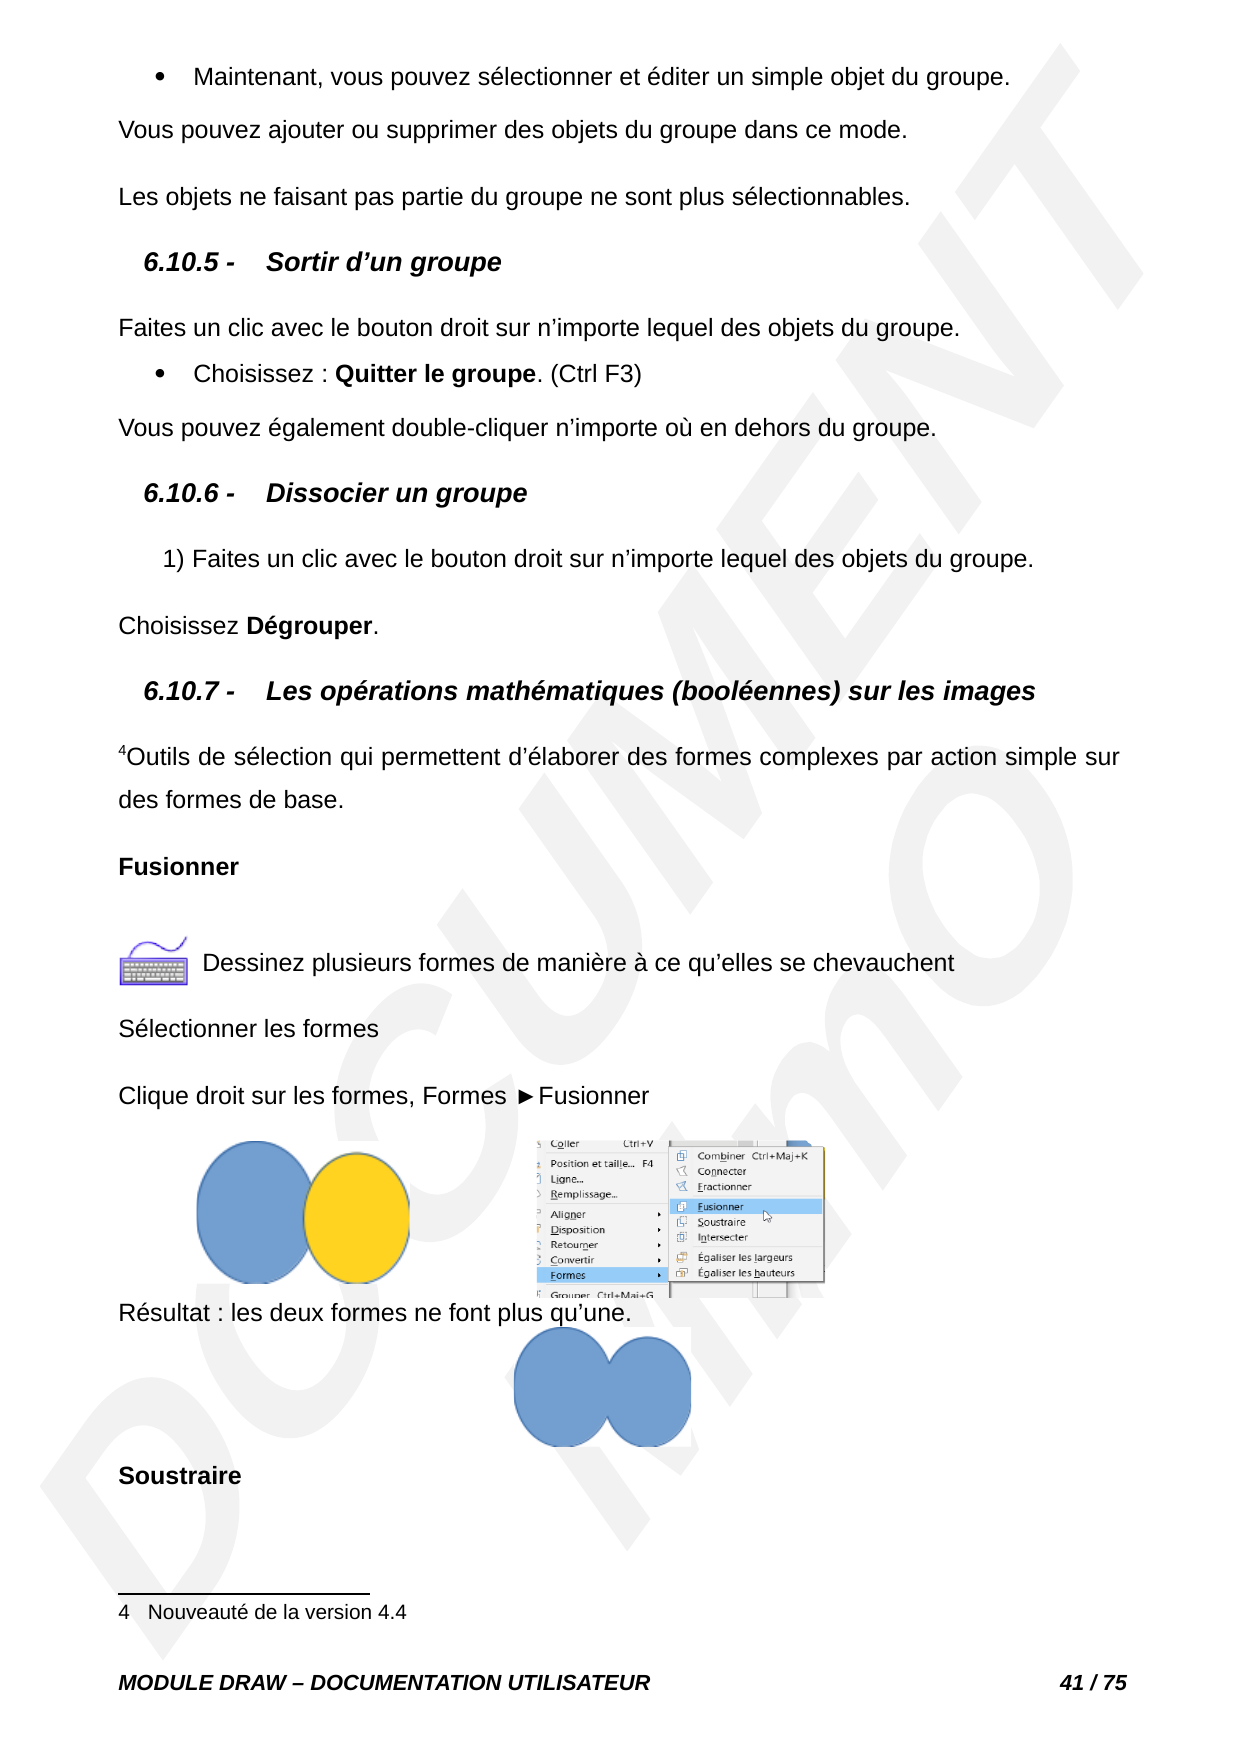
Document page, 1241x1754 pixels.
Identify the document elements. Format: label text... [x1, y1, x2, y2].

text Soustraire [118, 1365, 1122, 1489]
text Nouveauté de la version 4.4 [118, 1600, 1122, 1624]
picture [536, 1140, 826, 1298]
list Faites un clic avec le bouton droit sur n’importe lequel des objets du groupe. [162, 544, 1122, 573]
list Choisissez : Quitter le groupe. (Ctrl F3) [156, 356, 1122, 389]
text Vous pouvez ajouter ou supprimer des objets du groupe dans ce mode. [118, 115, 1122, 144]
subtitle Sortir d’un groupe [143, 246, 1122, 277]
picture [115, 925, 191, 1000]
text Clique droit sur les formes, Formes ►Fusionner [118, 1081, 1122, 1110]
subtitle Les opérations mathématiques (booléennes) sur les images [143, 675, 1122, 706]
text Les objets ne faisant pas partie du groupe ne sont plus sélectionnables. [118, 182, 1122, 211]
text Fusionner [118, 852, 1122, 881]
text Outils de sélection qui permettent d’élaborer des formes complexes par action simple sur des formes de base. [118, 742, 1122, 814]
text Dessinez plusieurs formes de manière à ce qu’elles se chevauchent [191, 947, 1122, 976]
text Faites un clic avec le bouton droit sur n’importe lequel des objets du groupe. [118, 313, 1122, 342]
subtitle Dissocier un groupe [143, 477, 1122, 508]
text Choisissez Dégrouper. [118, 611, 1122, 639]
text Sélectionner les formes [118, 1014, 1122, 1043]
text Résultat : les deux formes ne font plus qu’une. [118, 1148, 1122, 1327]
text Vous pouvez également double-cliquer n’importe où en dehors du groupe. [118, 413, 1122, 441]
list Maintenant, vous pouvez sélectionner et éditer un simple objet du groupe. [156, 59, 1122, 92]
